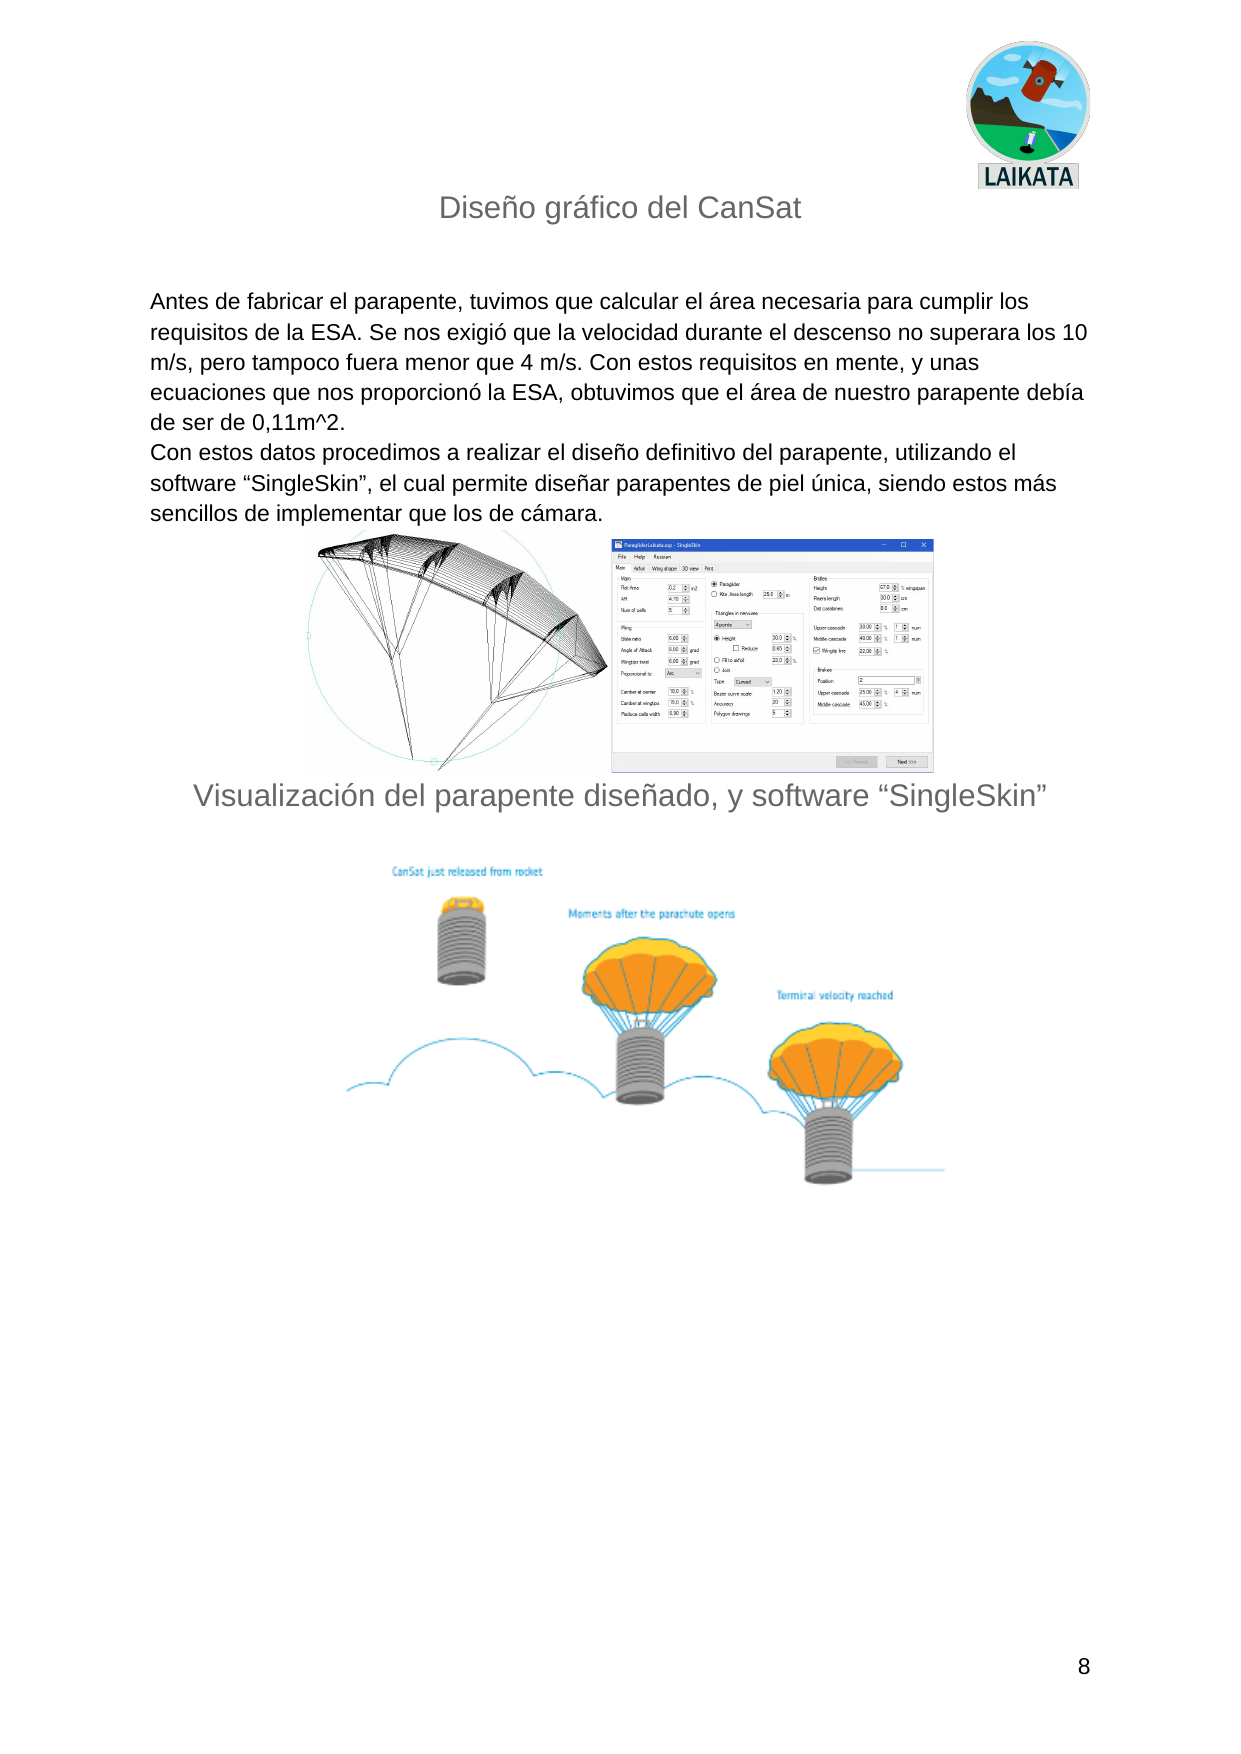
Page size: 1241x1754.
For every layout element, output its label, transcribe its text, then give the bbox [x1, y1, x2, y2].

picture [306, 530, 934, 773]
picture [966, 41, 1091, 189]
subtitle Visualización del parapente diseñado, y software “SingleSkin” [150, 777, 1090, 813]
text Con estos datos procedimos a realizar el diseño definitivo del parapente, utilizando el software “SingleSkin”, el cual permite diseñar parapentes de piel única, siendo estos más sencillos de implementar que los de cámara. [150, 439, 1090, 526]
subtitle Diseño gráfico del CanSat [150, 189, 1090, 225]
picture [186, 846, 1054, 1245]
text Antes de fabricar el parapente, tuvimos que calcular el área necesaria para cumplir los requisitos de la ESA. Se nos exigió que la velocidad durante el descenso no superara los 10 m/s, pero tampoco fuera menor que 4 m/s. Con estos requisitos en mente, y unas ecuaciones que nos proporcionó la ESA, obtuvimos que el área de nuestro parapente debía de ser de 0,11m^2. [150, 288, 1090, 435]
